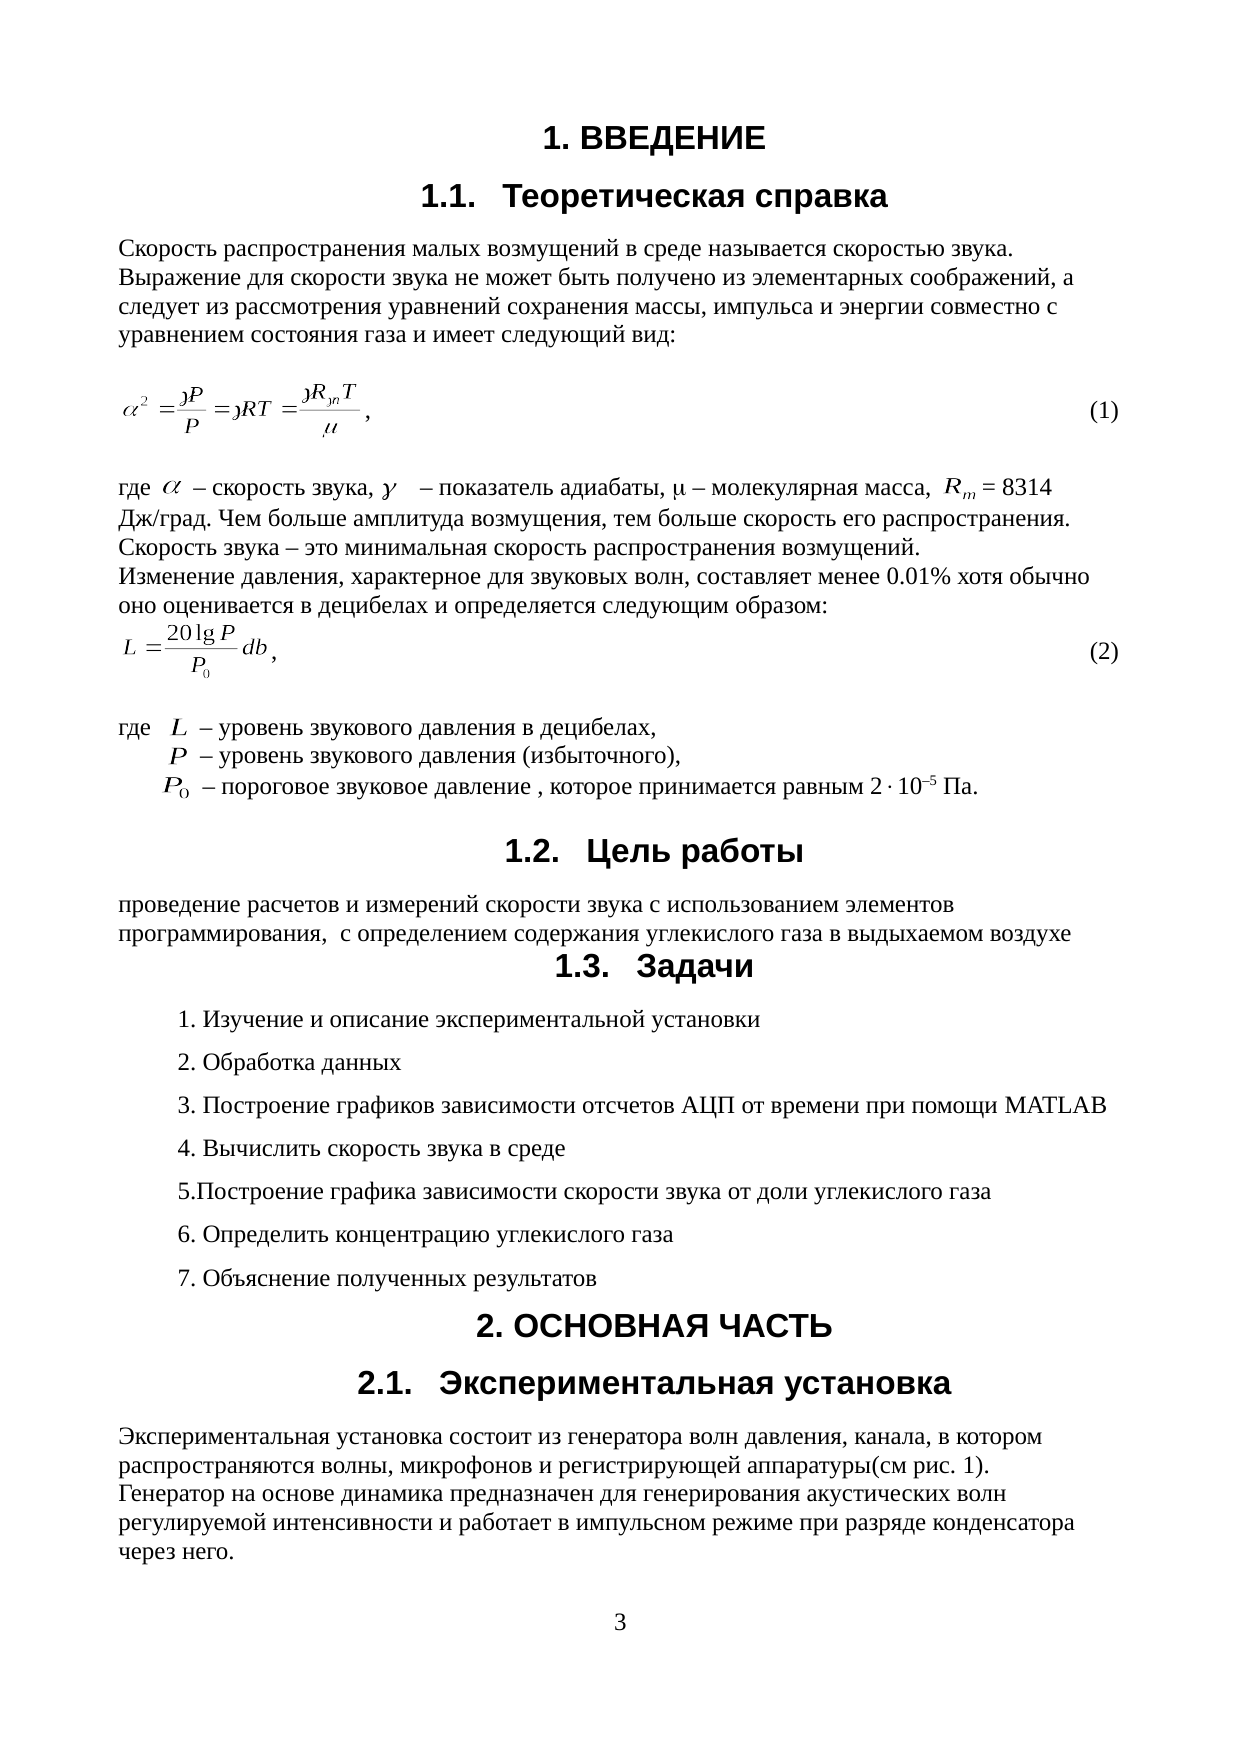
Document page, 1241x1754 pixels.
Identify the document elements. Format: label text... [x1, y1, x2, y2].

text проведение расчетов и измерений скорости звука с использованием элементов программирования, с определением содержания углекислого газа в выдыхаемом воздухе [118, 889, 1122, 946]
text 3. Построение графиков зависимости отсчетов АЦП от времени при помощи MATLAB [118, 1090, 1122, 1119]
text – уровень звукового давления (избыточного), [118, 741, 1122, 769]
subtitle ОСНОВНАЯ ЧАСТЬ [118, 1306, 1122, 1344]
text где – скорость звука,  – показатель адиабаты,  – молекулярная масса, = 8314 Дж/град. Чем больше амплитуда возмущения, тем больше скорость его распространения. Скорость звука – это минимальная скорость распространения возмущений. [118, 470, 1122, 561]
text , (2) [118, 618, 1122, 683]
text 1. Изучение и описание экспериментальной установки [118, 1004, 1122, 1033]
subtitle ВВЕДЕНИЕ [118, 118, 1122, 157]
text где – уровень звукового давления в децибелах, [118, 712, 1122, 741]
text – пороговое звуковое давление , которое принимается равным 210–5 Па. [118, 769, 1122, 802]
text , (1) [118, 377, 1122, 442]
text 7. Объяснение полученных результатов [118, 1263, 1122, 1291]
text Изменение давления, характерное для звуковых волн, составляет менее 0.01% хотя обычно оно оценивается в децибелах и определяется следующим образом: [118, 561, 1122, 618]
subtitle Теоретическая справка [118, 176, 1122, 214]
text Скорость распространения малых возмущений в среде называется скоростью звука. Выражение для скорости звука не может быть получено из элементарных соображений, а следует из рассмотрения уравнений сохранения массы, импульса и энергии совместно с уравнением состояния газа и имеет следующий вид: [118, 233, 1122, 348]
subtitle Экспериментальная установка [118, 1363, 1122, 1402]
subtitle Цель работы [118, 831, 1122, 870]
text Генератор на основе динамика предназначен для генерирования акустических волн регулируемой интенсивности и работает в импульсном режиме при разряде конденсатора через него. [118, 1478, 1122, 1565]
text 6. Определить концентрацию углекислого газа [118, 1219, 1122, 1248]
text 4. Вычислить скорость звука в среде [118, 1133, 1122, 1162]
text 5.Построение графика зависимости скорости звука от доли углекислого газа [118, 1176, 1122, 1205]
text Экспериментальная установка состоит из генератора волн давления, канала, в котором распространяются волны, микрофонов и регистрирующей аппаратуры(см рис. 1). [118, 1421, 1122, 1478]
subtitle Задачи [118, 946, 1122, 985]
text 2. Обработка данных [118, 1047, 1122, 1076]
